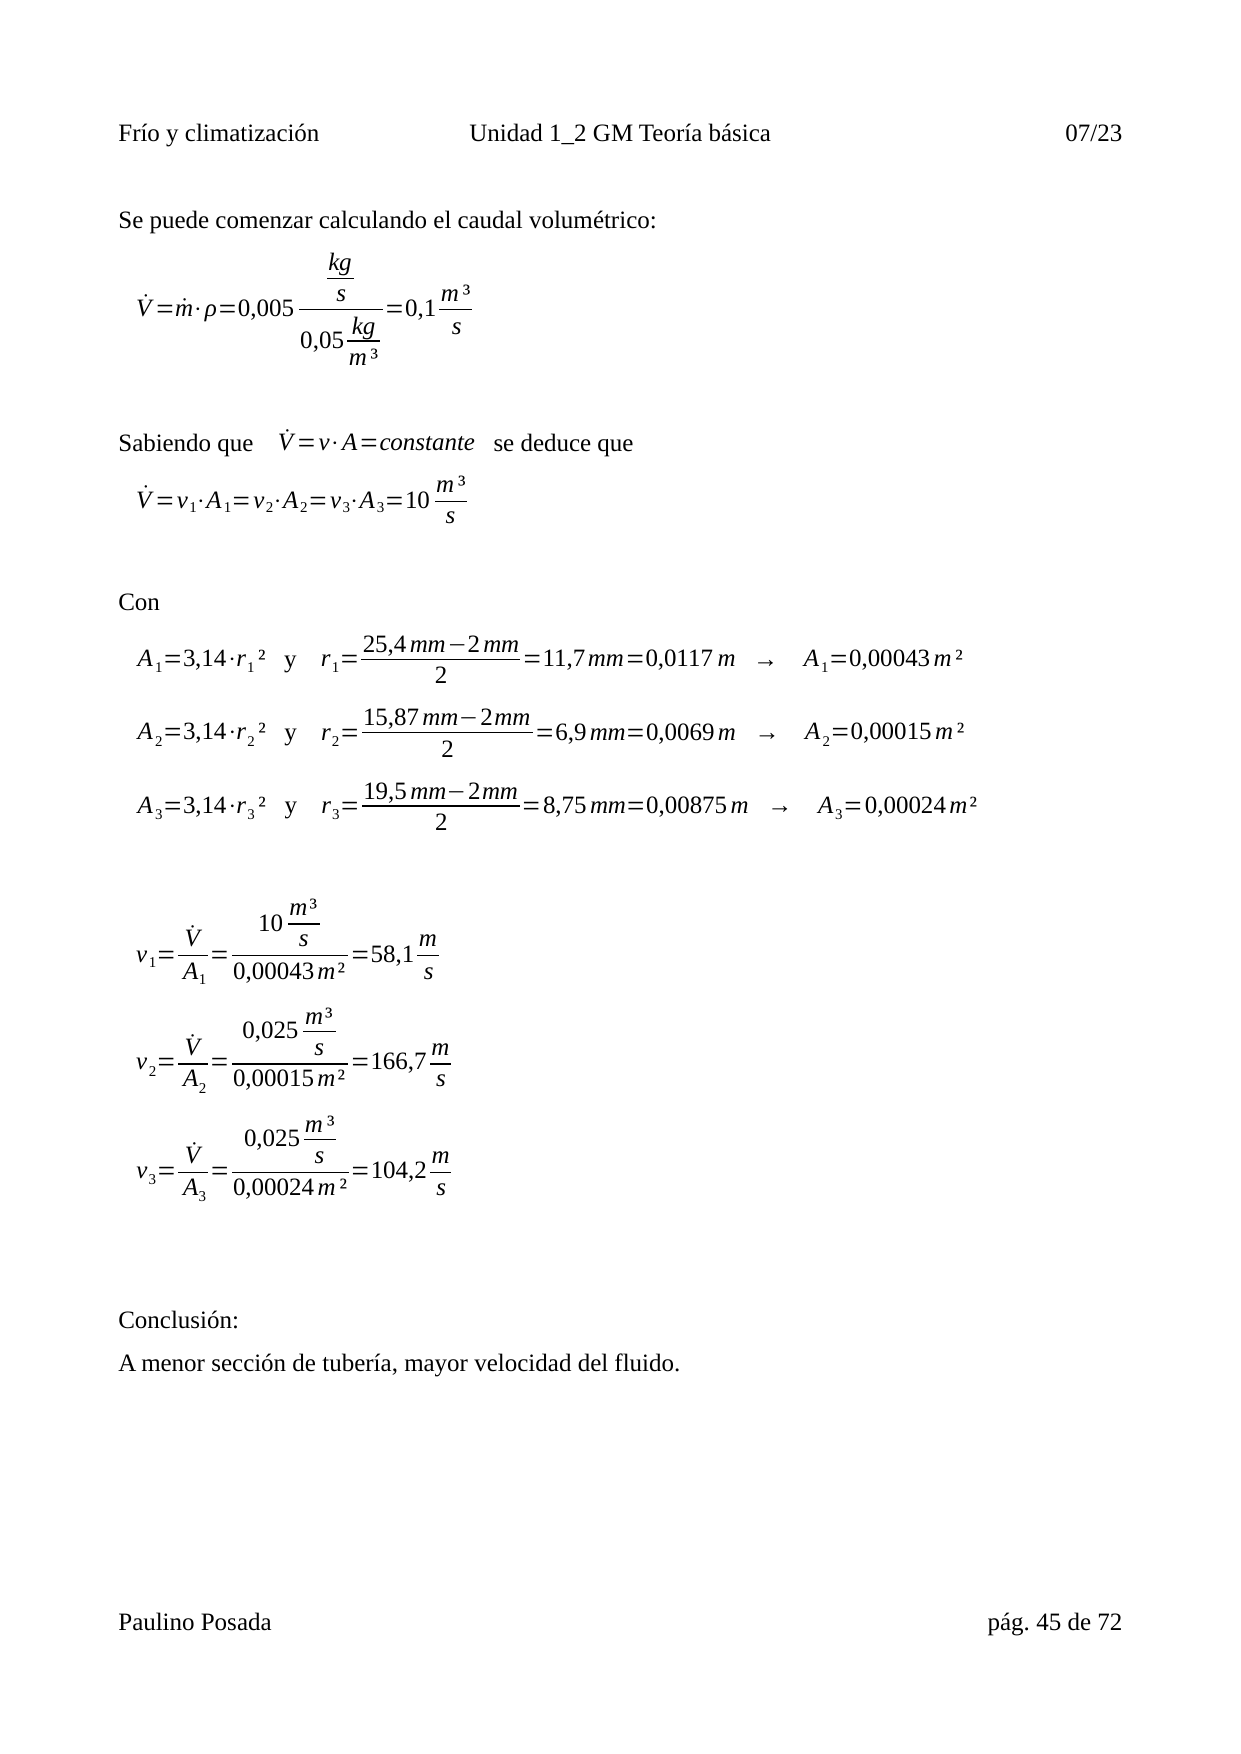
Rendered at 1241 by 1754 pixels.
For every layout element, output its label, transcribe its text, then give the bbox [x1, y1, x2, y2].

text y → [118, 704, 1122, 763]
text A menor sección de tubería, mayor velocidad del fluido. [118, 1348, 1122, 1377]
text y → [118, 631, 1122, 689]
text Sabiendo que se deduce que [118, 428, 1122, 456]
text Conclusión: [118, 1305, 1122, 1334]
text Con [118, 587, 1122, 616]
text y → [118, 777, 1122, 836]
text Se puede comenzar calculando el caudal volumétrico: [118, 205, 1122, 234]
